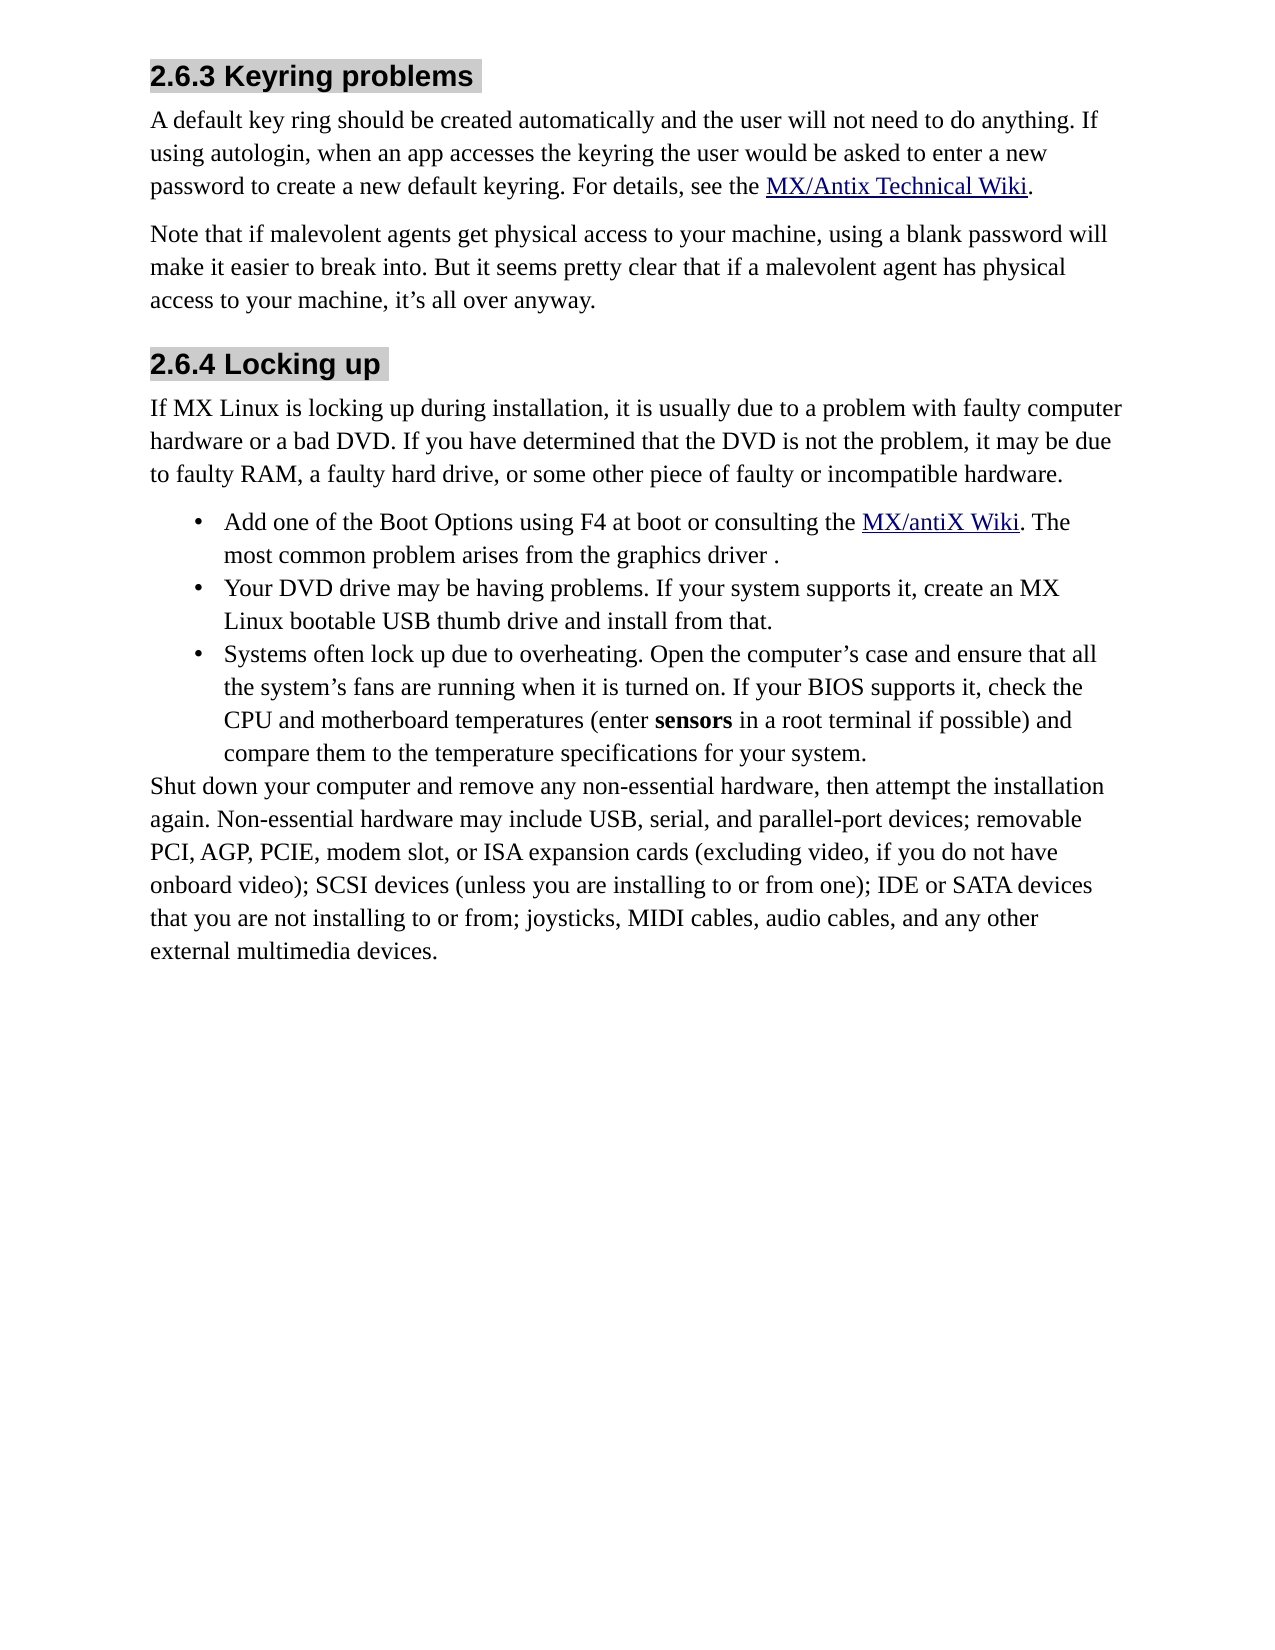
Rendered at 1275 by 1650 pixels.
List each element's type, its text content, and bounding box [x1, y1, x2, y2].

list Systems often lock up due to overheating. Open the computer’s case and ensure that all the system’s fans are running when it is turned on. If your BIOS supports it, check the CPU and motherboard temperatures (enter sensors in a root terminal if possible) and compare them to the temperature specifications for your system. [194, 639, 1125, 767]
text A default key ring should be created automatically and the user will not need to do anything. If using autologin, when an app accesses the keyring the user would be asked to enter a new password to create a new default keyring. For details, see the MX/Antix Technical Wiki. [150, 105, 1125, 200]
subtitle 2.6.4 Locking up [389, 347, 1125, 381]
subtitle 2.6.3 Keyring problems [482, 59, 1125, 93]
text If MX Linux is locking up during installation, it is usually due to a problem with faulty computer hardware or a bad DVD. If you have determined that the DVD is not the problem, it may be due to faulty RAM, a faulty hard drive, or some other piece of faulty or incompatible hardware. [150, 393, 1125, 488]
text Shut down your computer and remove any non-essential hardware, then attempt the installation again. Non-essential hardware may include USB, serial, and parallel-port devices; removable PCI, AGP, PCIE, modem slot, or ISA expansion cards (excluding video, if you do not have onboard video); SCSI devices (unless you are installing to or from one); IDE or SATA devices that you are not installing to or from; joysticks, MIDI cables, audio cables, and any other external multimedia devices. [150, 771, 1125, 965]
list Your DVD drive may be having problems. If your system supports it, create an MX Linux bootable USB thumb drive and install from that. [194, 573, 1125, 635]
list Add one of the Boot Options using F4 at boot or consulting the MX/antiX Wiki. The most common problem arises from the graphics driver . [194, 507, 1125, 569]
text Note that if malevolent agents get physical access to your machine, using a blank password will make it easier to break into. But it seems pretty clear that if a malevolent agent has physical access to your machine, it’s all over anyway. [150, 219, 1125, 314]
